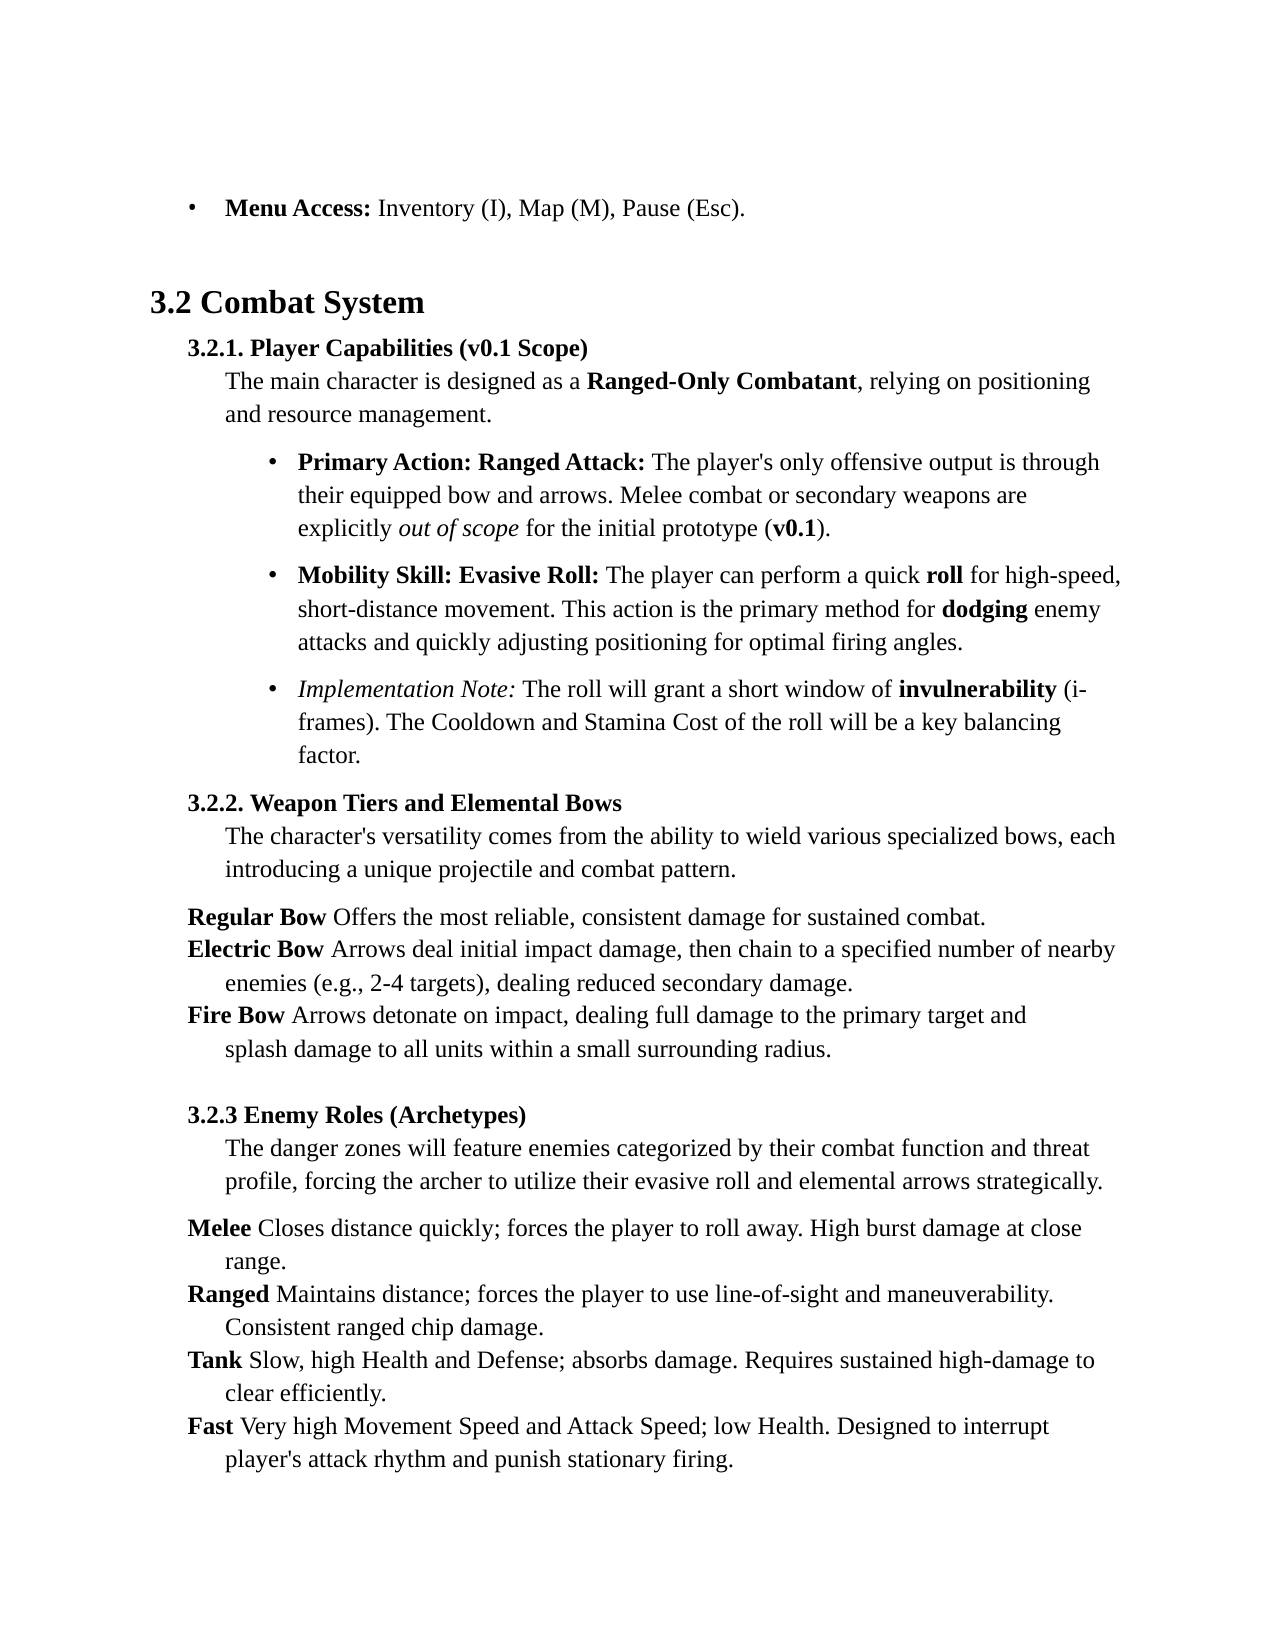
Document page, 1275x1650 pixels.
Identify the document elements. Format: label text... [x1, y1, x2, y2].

text Melee Closes distance quickly; forces the player to roll away. High burst damage at close range. [187, 1213, 1125, 1275]
text The danger zones will feature enemies categorized by their combat function and threat profile, forcing the archer to utilize their evasive roll and elemental arrows strategically. [150, 1133, 1125, 1194]
subtitle 3.2.1. Player Capabilities (v0.1 Scope) [187, 333, 1125, 362]
subtitle 3.2.3 Enemy Roles (Archetypes) [187, 1100, 1125, 1128]
subtitle 3.2 Combat System [150, 282, 1125, 321]
text Fast Very high Movement Speed and Attack Speed; low Health. Designed to interrupt player's attack rhythm and punish stationary firing. [187, 1411, 1125, 1473]
list Primary Action: Ranged Attack: The player's only offensive output is through their equipped bow and arrows. Melee combat or secondary weapons are explicitly out of scope for the initial prototype (v0.1). [268, 447, 1125, 542]
subtitle 3.2.2. Weapon Tiers and Elemental Bows [187, 788, 1125, 817]
list Implementation Note: The roll will grant a short window of invulnerability (i-frames). The Cooldown and Stamina Cost of the roll will be a key balancing factor. [268, 674, 1125, 769]
text Regular Bow Offers the most reliable, consistent damage for sustained combat. [187, 902, 1125, 930]
text Ranged Maintains distance; forces the player to use line-of-sight and maneuverability. Consistent ranged chip damage. [187, 1279, 1125, 1341]
text The character's versatility comes from the ability to wield various specialized bows, each introducing a unique projectile and combat pattern. [150, 821, 1125, 883]
list Mobility Skill: Evasive Roll: The player can perform a quick roll for high-speed, short-distance movement. This action is the primary method for dodging enemy attacks and quickly adjusting positioning for optimal firing angles. [268, 561, 1125, 655]
text Fire Bow Arrows detonate on impact, dealing full damage to the primary target and splash damage to all units within a small surrounding radius. [187, 1001, 1125, 1062]
text The main character is designed as a Ranged-Only Combatant, relying on positioning and resource management. [150, 366, 1125, 428]
list Menu Access: Inventory (I), Map (M), Pause (Esc). [187, 189, 1125, 223]
text Electric Bow Arrows deal initial impact damage, then chain to a specified number of nearby enemies (e.g., 2-4 targets), dealing reduced secondary damage. [187, 934, 1125, 996]
text Tank Slow, high Health and Defense; absorbs damage. Requires sustained high-damage to clear efficiently. [187, 1345, 1125, 1407]
